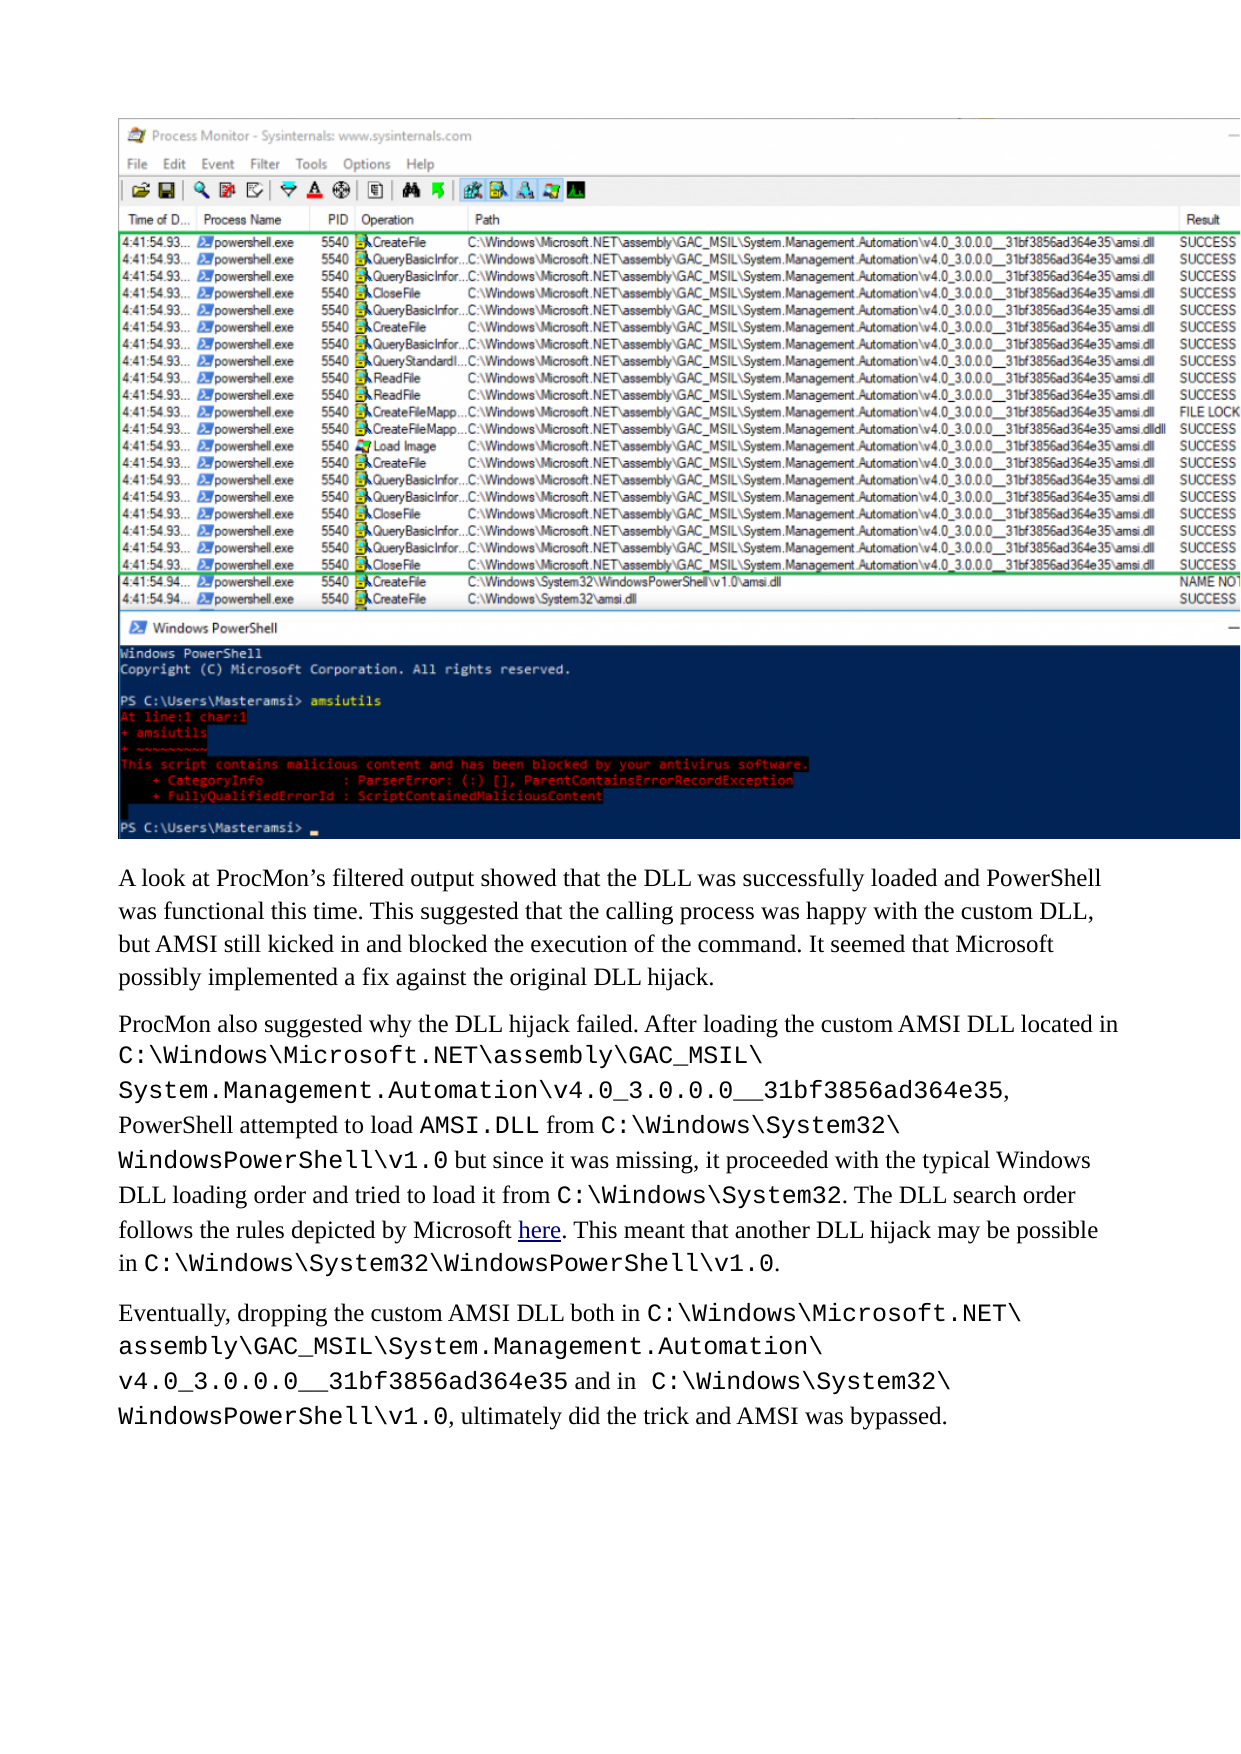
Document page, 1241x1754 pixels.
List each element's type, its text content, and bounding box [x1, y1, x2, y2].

picture [118, 118, 1241, 839]
text ProcMon also suggested why the DLL hijack failed. After loading the custom AMSI DLL located in C:\Windows\Microsoft.NET\assembly\GAC_MSIL\System.Management.Automation\v4.0_3.0.0.0__31bf3856ad364e35, PowerShell attempted to load AMSI.DLL from C:\Windows\System32\WindowsPowerShell\v1.0 but since it was missing, it proceeded with the typical Windows DLL loading order and tried to load it from C:\Windows\System32. The DLL search order follows the rules depicted by Microsoft here. This meant that another DLL hijack may be possible in C:\Windows\System32\WindowsPowerShell\v1.0. [118, 1009, 1122, 1279]
text A look at ProcMon’s filtered output showed that the DLL was successfully loaded and PowerShell was functional this time. This suggested that the calling process was happy with the custom DLL, but AMSI still kicked in and blocked the execution of the command. It seemed that Microsoft possibly implemented a fix against the original DLL hijack. [118, 863, 1122, 991]
text Eventually, dropping the custom AMSI DLL both in C:\Windows\Microsoft.NET\assembly\GAC_MSIL\System.Management.Automation\v4.0_3.0.0.0__31bf3856ad364e35 and in C:\Windows\System32\WindowsPowerShell\v1.0, ultimately did the trick and AMSI was bypassed. [118, 1298, 1122, 1432]
